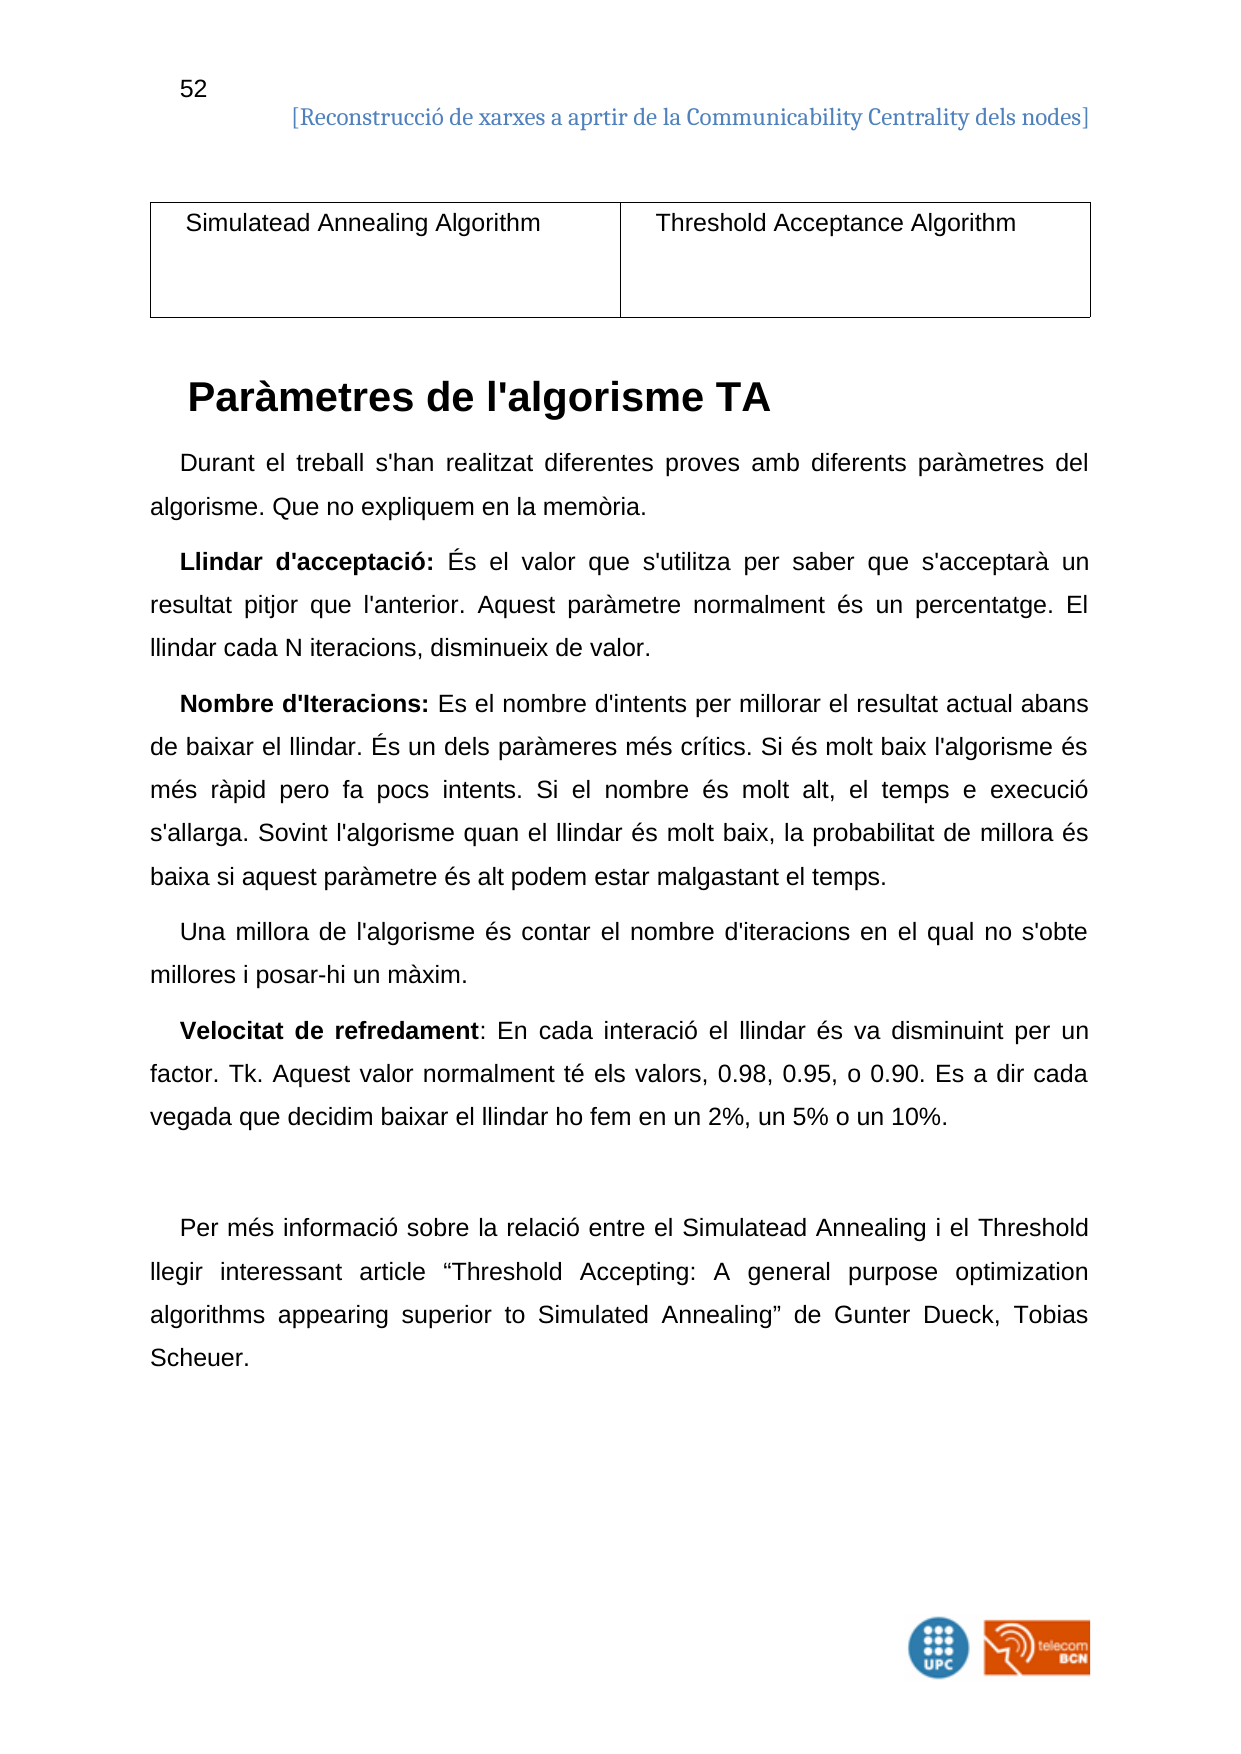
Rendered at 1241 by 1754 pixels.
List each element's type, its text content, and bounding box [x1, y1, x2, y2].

table_cell Simulatead Annealing Algorithm [151, 203, 620, 317]
text Nombre d'Iteracions: Es el nombre d'intents per millorar el resultat actual abans de baixar el llindar. És un dels paràmeres més crítics. Si és molt baix l'algorisme és més ràpid pero fa pocs intents. Si el nombre és molt alt, el temps e execució s'allarga. Sovint l'algorisme quan el llindar és molt baix, la probabilitat de millora és baixa si aquest paràmetre és alt podem estar malgastant el temps. [150, 689, 1090, 890]
text Velocitat de refredament: En cada interació el llindar és va disminuint per un factor. Tk. Aquest valor normalment té els valors, 0.98, 0.95, o 0.90. Es a dir cada vegada que decidim baixar el llindar ho fem en un 2%, un 5% o un 10%. [150, 1016, 1090, 1131]
text Per més informació sobre la relació entre el Simulatead Annealing i el Threshold llegir interessant article “Threshold Accepting: A general purpose optimization algorithms appearing superior to Simulated Annealing” de Gunter Dueck, Tobias Scheuer. [150, 1213, 1090, 1371]
text Llindar d'acceptació: És el valor que s'utilitza per saber que s'acceptarà un resultat pitjor que l'anterior. Aquest paràmetre normalment és un percentatge. El llindar cada N iteracions, disminueix de valor. [150, 547, 1090, 662]
text Durant el treball s'han realitzat diferentes proves amb diferents paràmetres del algorisme. Que no expliquem en la memòria. [150, 448, 1090, 520]
table_cell Threshold Acceptance Algorithm [621, 203, 1090, 317]
subtitle Paràmetres de l'algorisme TA [187, 372, 1090, 420]
text Una millora de l'algorisme és contar el nombre d'iteracions en el qual no s'obte millores i posar-hi un màxim. [150, 917, 1090, 989]
picture [904, 1614, 1091, 1681]
